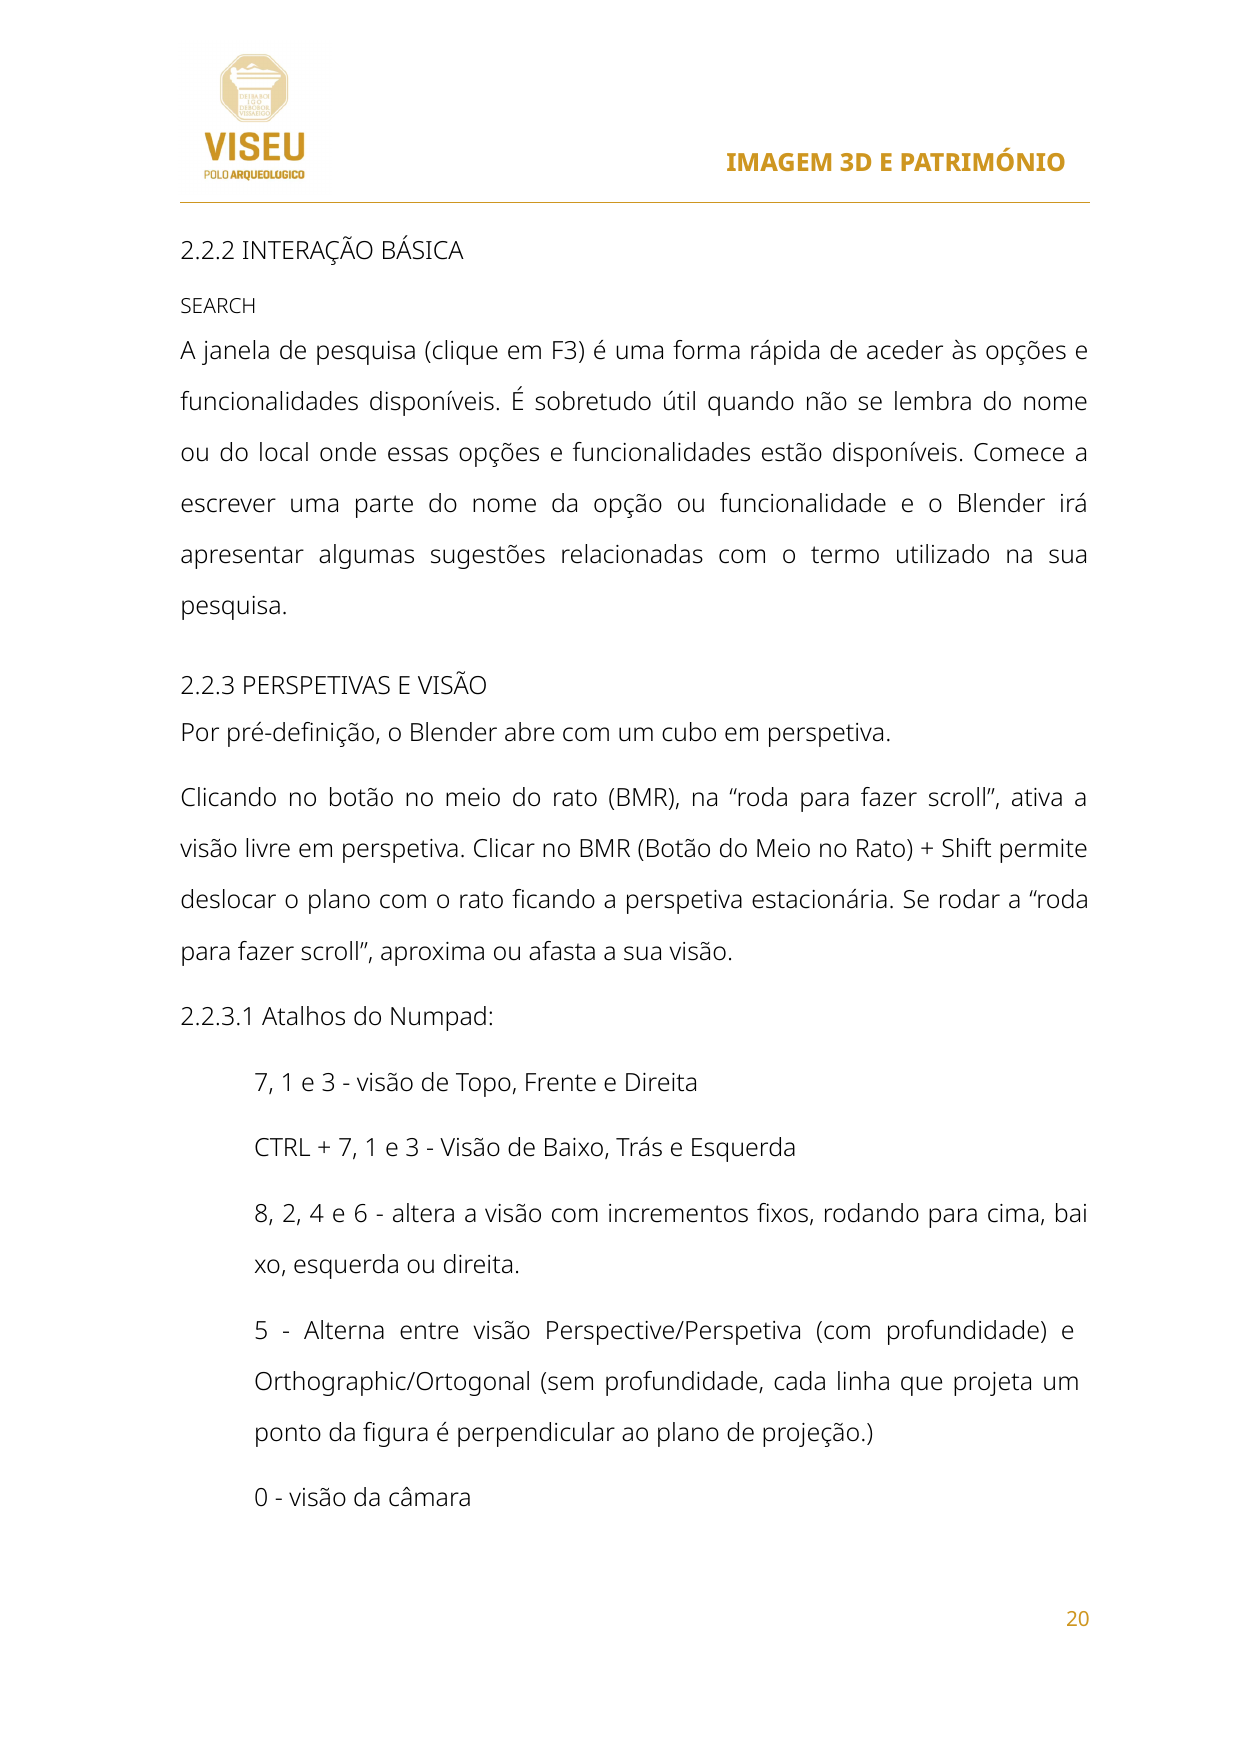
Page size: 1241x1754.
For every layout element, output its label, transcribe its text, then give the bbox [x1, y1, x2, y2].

text Clicando no botão no meio do rato (BMR), na “roda para fazer scroll”, ativa a visão livre em perspetiva. Clicar no BMR (Botão do Meio no Rato) + Shift permite deslocar o plano com o rato ficando a perspetiva estacionária. Se rodar a “roda para fazer scroll”, aproxima ou afasta a sua visão. [180, 780, 1090, 967]
text CTRL + 7, 1 e 3 - Visão de Baixo, Trás e Esquerda [180, 1130, 1090, 1164]
text A janela de pesquisa (clique em F3) é uma forma rápida de aceder às opções e funcionalidades disponíveis. É sobretudo útil quando não se lembra do nome ou do local onde essas opções e funcionalidades estão disponíveis. Comece a escrever uma parte do nome da opção ou funcionalidade e o Blender irá apresentar algumas sugestões relacionadas com o termo utilizado na sua pesquisa. [180, 332, 1090, 622]
text 0 - visão da câmara [180, 1480, 1090, 1514]
text Por pré-definição, o Blender abre com um cubo em perspetiva. [180, 714, 1090, 748]
text 7, 1 e 3 - visão de Topo, Frente e Direita [180, 1064, 1090, 1098]
subtitle 2.2.3 Perspetivas e Visão [180, 668, 1090, 702]
subtitle 2.2.2 Interação básica [180, 232, 1090, 266]
text 5 - Alterna entre visão Perspective/Perspetiva (com profundidade) e Orthographic/Ortogonal (sem profundidade, cada linha que projeta um ponto da figura é perpendicular ao plano de projeção.) [180, 1312, 1090, 1448]
text 8, 2, 4 e 6 - altera a visão com incrementos fixos, rodando para cima, bai xo, esquerda ou direita. [180, 1196, 1090, 1281]
text 2.2.3.1 Atalhos do Numpad: [180, 999, 1090, 1033]
subtitle Search [180, 291, 1090, 320]
